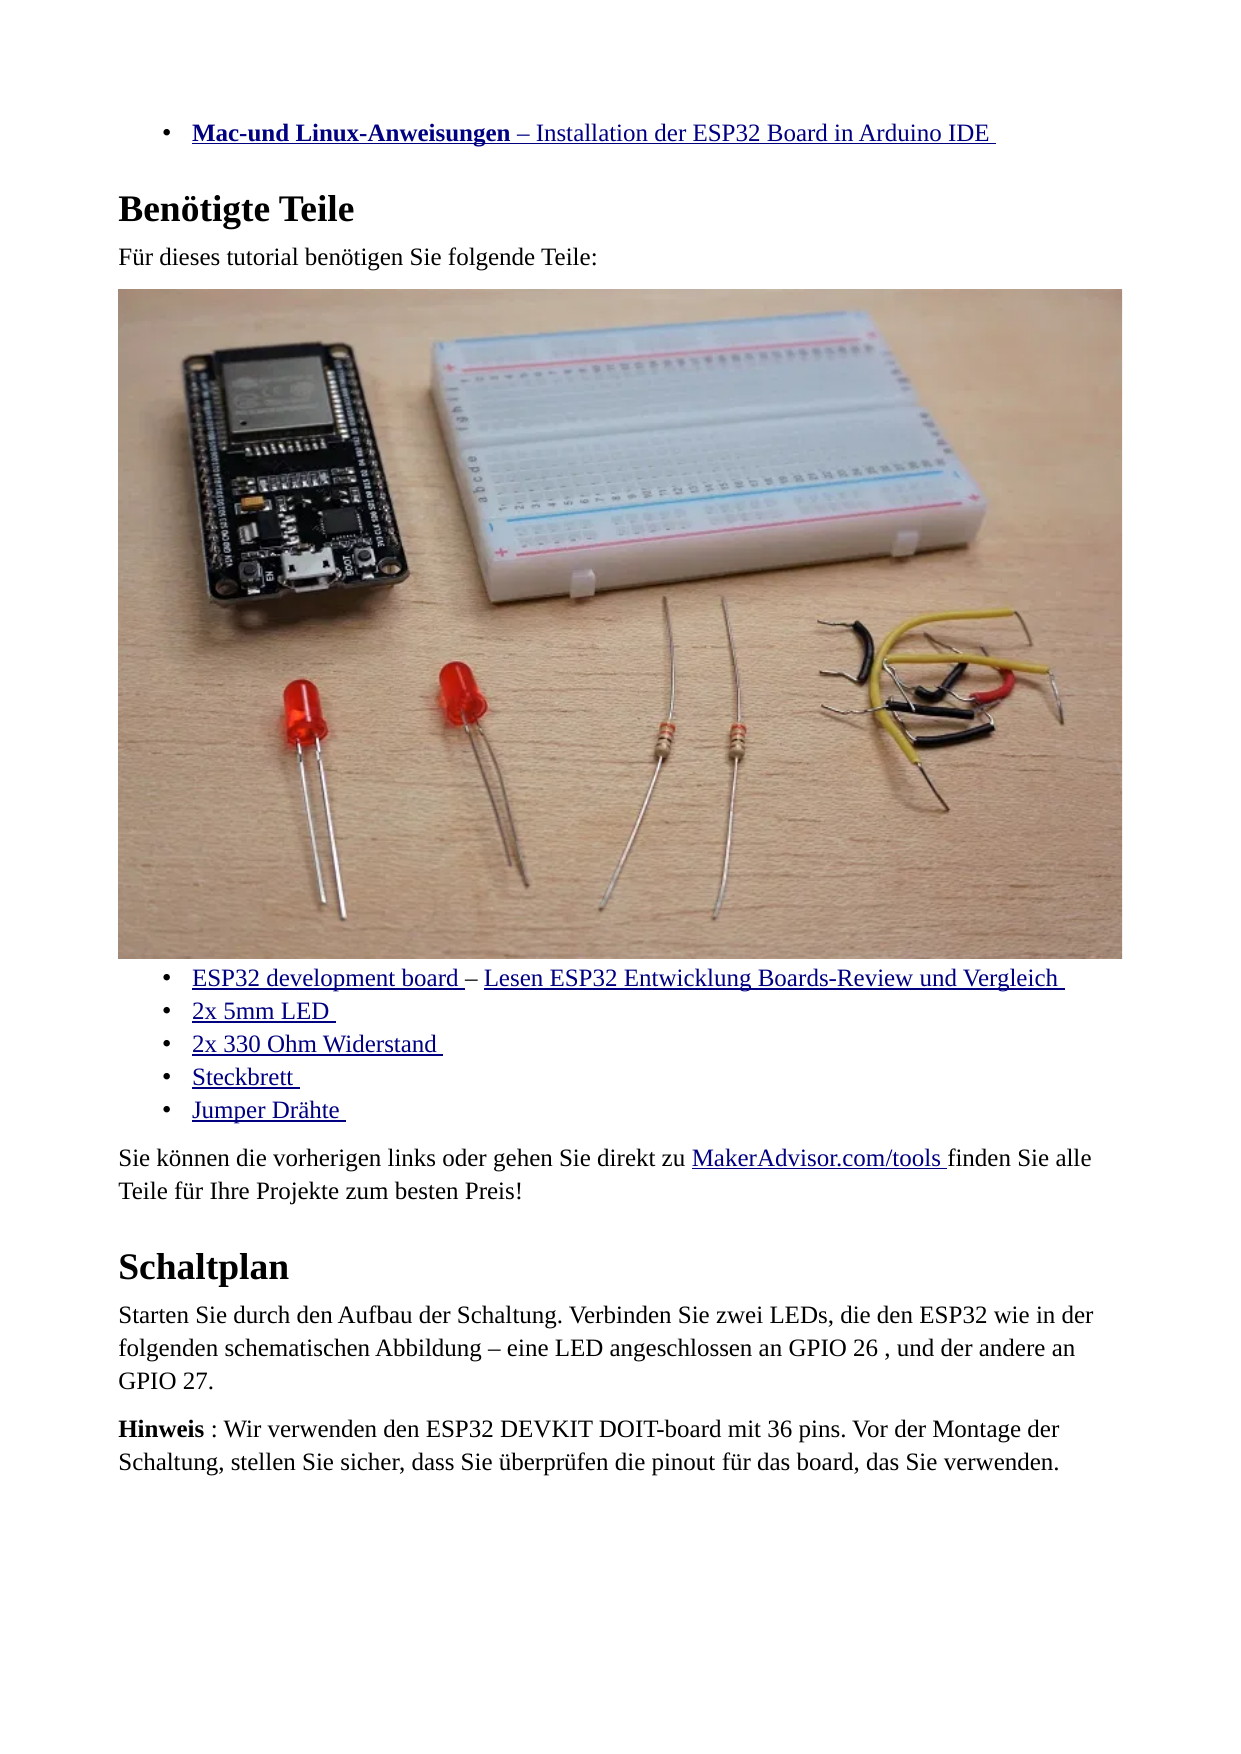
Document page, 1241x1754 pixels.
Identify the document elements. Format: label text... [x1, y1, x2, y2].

subtitle Benötigte Teile [118, 187, 1122, 230]
list Mac-und Linux-Anweisungen – Installation der ESP32 Board in Arduino IDE [162, 118, 1122, 147]
list ESP32 development board – Lesen ESP32 Entwicklung Boards-Review und Vergleich [162, 959, 1122, 992]
list Jumper Drähte [162, 1095, 1122, 1124]
subtitle Schaltplan [118, 1244, 1122, 1288]
text Für dieses tutorial benötigen Sie folgende Teile: [118, 242, 1122, 271]
list 2x 330 Ohm Widerstand [162, 1029, 1122, 1058]
text Starten Sie durch den Aufbau der Schaltung. Verbinden Sie zwei LEDs, die den ESP32 wie in der folgenden schematischen Abbildung – eine LED angeschlossen an GPIO 26 , und der andere an GPIO 27. [118, 1300, 1122, 1395]
text Hinweis : Wir verwenden den ESP32 DEVKIT DOIT-board mit 36 pins. Vor der Montage der Schaltung, stellen Sie sicher, dass Sie überprüfen die pinout für das board, das Sie verwenden. [118, 1414, 1122, 1476]
list Steckbrett [162, 1062, 1122, 1091]
picture [118, 289, 1123, 959]
list 2x 5mm LED [162, 996, 1122, 1025]
text Sie können die vorherigen links oder gehen Sie direkt zu MakerAdvisor.com/tools finden Sie alle Teile für Ihre Projekte zum besten Preis! [118, 1143, 1122, 1205]
